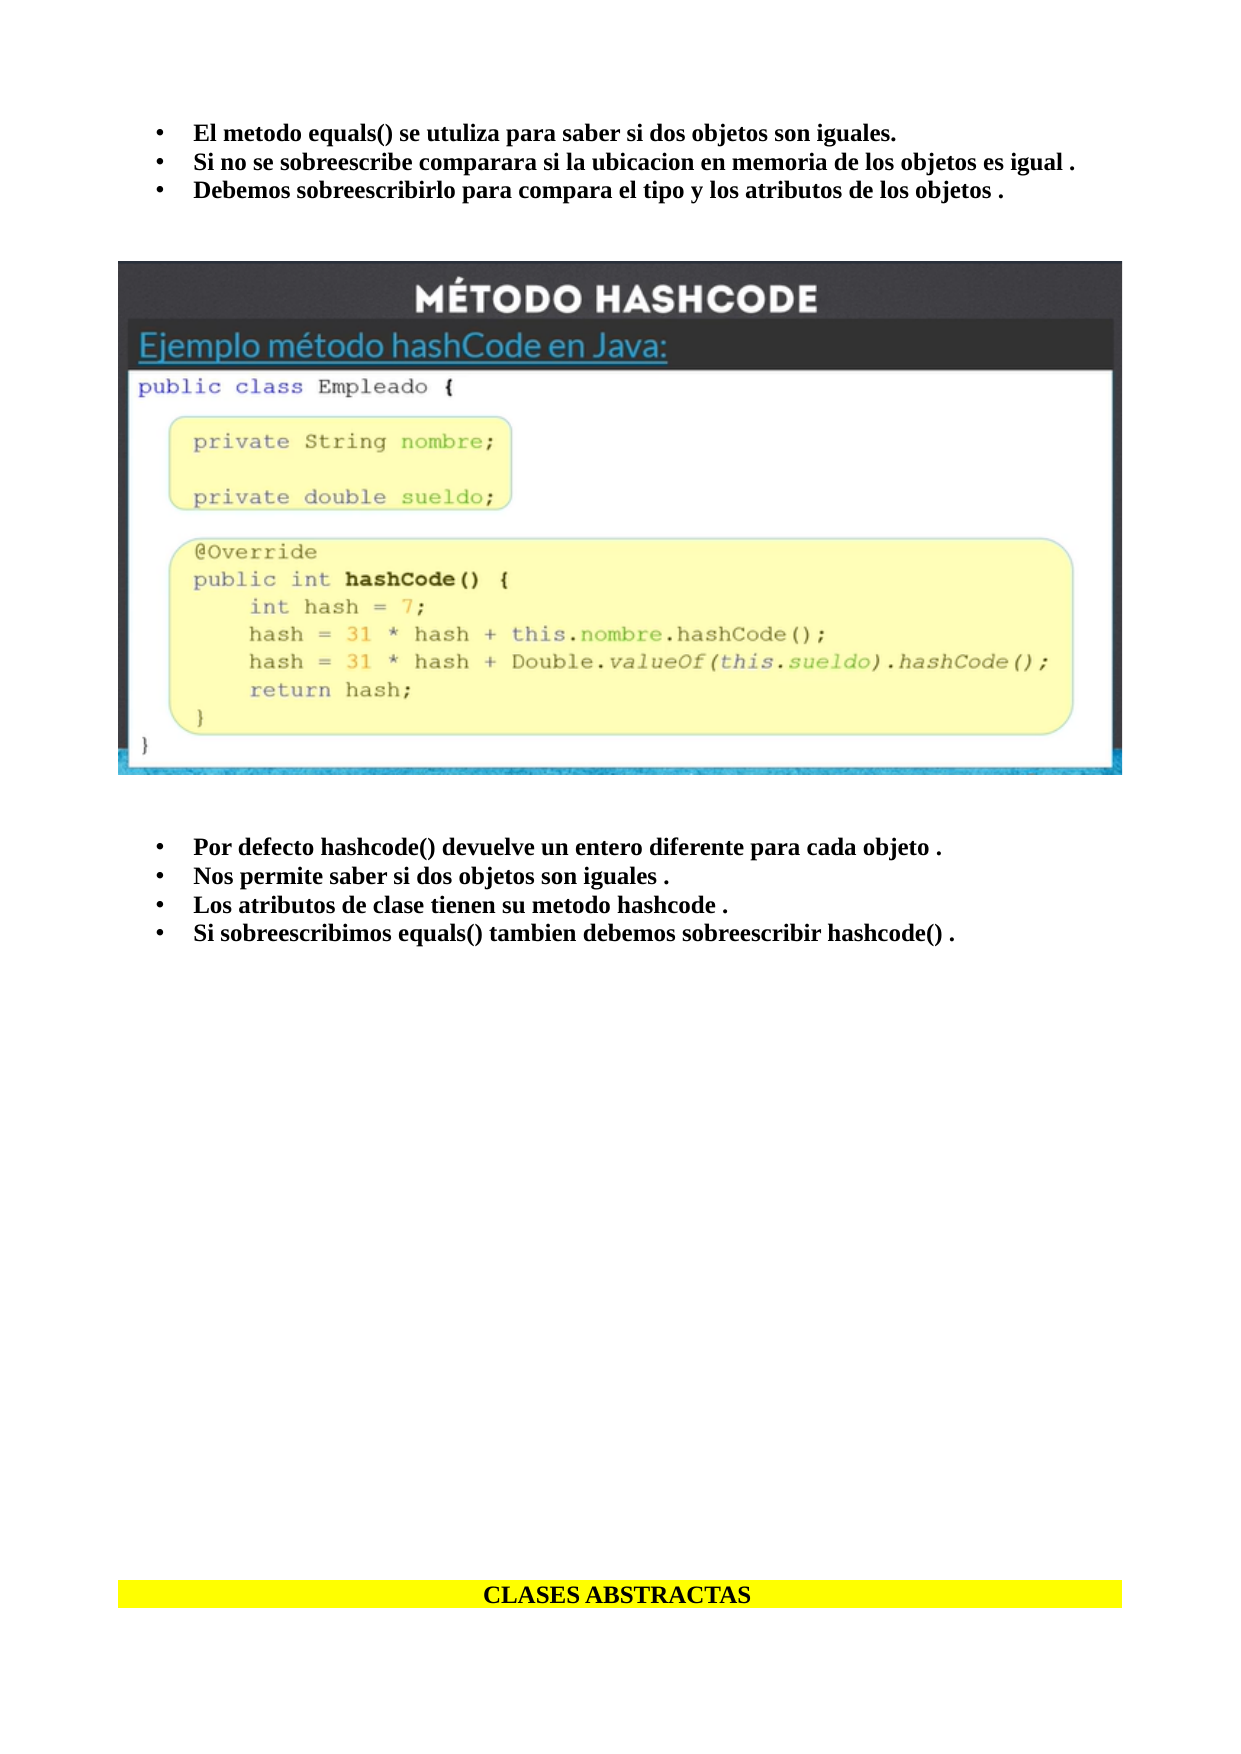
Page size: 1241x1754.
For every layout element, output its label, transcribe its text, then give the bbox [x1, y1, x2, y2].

text CLASES ABSTRACTAS [118, 1580, 1122, 1608]
list Los atributos de clase tienen su metodo hashcode . [156, 890, 1122, 918]
list Si sobreescribimos equals() tambien debemos sobreescribir hashcode() . [156, 918, 1122, 947]
list Si no se sobreescribe comparara si la ubicacion en memoria de los objetos es igual . [156, 147, 1122, 176]
list Nos permite saber si dos objetos son iguales . [156, 861, 1122, 890]
list Debemos sobreescribirlo para compara el tipo y los atributos de los objetos . [156, 176, 1122, 204]
list Por defecto hashcode() devuelve un entero diferente para cada objeto . [156, 832, 1122, 861]
picture [118, 261, 1123, 775]
list El metodo equals() se utuliza para saber si dos objetos son iguales. [156, 118, 1122, 147]
